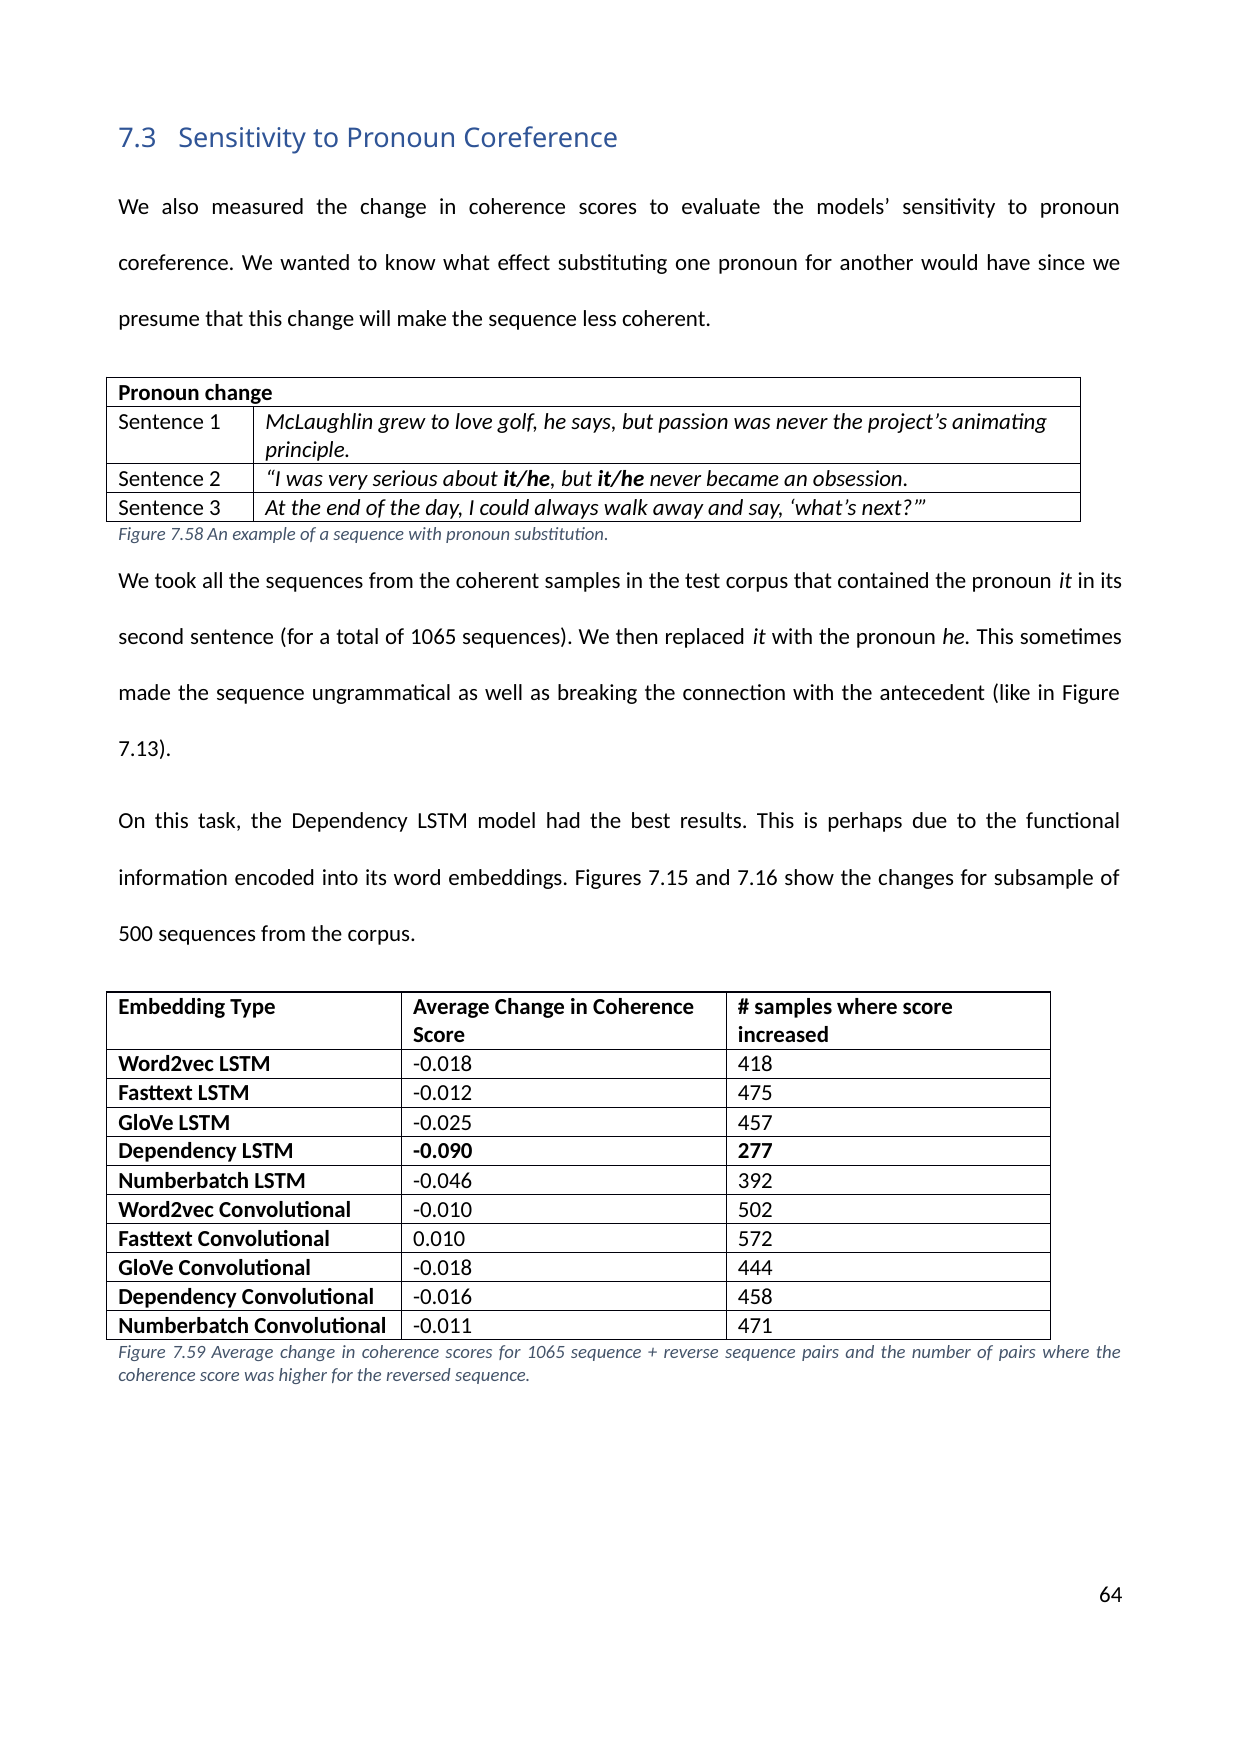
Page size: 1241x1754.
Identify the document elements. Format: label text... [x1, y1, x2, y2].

table_cell GloVe LSTM [107, 1108, 401, 1136]
table_cell Numberbatch LSTM [107, 1166, 401, 1194]
table_cell “I was very serious about it/he, but it/he never became an obsession. [254, 464, 1080, 492]
subtitle Sensitivity to Pronoun Coreference [118, 118, 1122, 155]
table_cell -0.012 [402, 1079, 726, 1107]
table_cell -0.011 [402, 1311, 726, 1339]
table_cell 277 [727, 1137, 1050, 1165]
table_cell Numberbatch Convolutional [107, 1311, 401, 1339]
table_cell Sentence 1 [107, 407, 253, 463]
table_cell -0.046 [402, 1166, 726, 1194]
table_cell -0.018 [402, 1253, 726, 1281]
text Figure 7.58 An example of a sequence with pronoun substitution. [118, 522, 1122, 545]
table_cell Fasttext Convolutional [107, 1224, 401, 1252]
table_cell -0.025 [402, 1108, 726, 1136]
table_cell Fasttext LSTM [107, 1079, 401, 1107]
table_cell 0.010 [402, 1224, 726, 1252]
table_cell 475 [727, 1079, 1050, 1107]
table_cell McLaughlin grew to love golf, he says, but passion was never the project’s animating principle. [254, 407, 1080, 463]
table_cell -0.018 [402, 1050, 726, 1077]
table_cell 392 [727, 1166, 1050, 1194]
table_header # samples where score increased [727, 993, 1050, 1048]
table_cell -0.010 [402, 1195, 726, 1223]
table_cell GloVe Convolutional [107, 1253, 401, 1281]
table_cell 471 [727, 1311, 1050, 1339]
text Figure 7.59 Average change in coherence scores for 1065 sequence + reverse sequence pairs and the number of pairs where the coherence score was higher for the reversed sequence. [118, 1340, 1122, 1386]
table_cell At the end of the day, I could always walk away and say, ‘what’s next?’” [254, 493, 1080, 521]
table_cell 444 [727, 1253, 1050, 1281]
table_header Average Change in Coherence Score [402, 993, 726, 1048]
table_cell -0.090 [402, 1137, 726, 1165]
text On this task, the Dependency LSTM model had the best results. This is perhaps due to the functional information encoded into its word embeddings. Figures 7.15 and 7.16 show the changes for subsample of 500 sequences from the corpus. [118, 807, 1122, 947]
table_cell 502 [727, 1195, 1050, 1223]
table_header Pronoun change [107, 378, 1080, 406]
table_header Embedding Type [107, 993, 401, 1048]
table_cell Sentence 2 [107, 464, 253, 492]
table_cell 418 [727, 1050, 1050, 1077]
table_cell Word2vec LSTM [107, 1050, 401, 1077]
table_cell -0.016 [402, 1282, 726, 1310]
table_cell Dependency LSTM [107, 1137, 401, 1165]
table_cell Dependency Convolutional [107, 1282, 401, 1310]
table_cell Sentence 3 [107, 493, 253, 521]
table_cell 457 [727, 1108, 1050, 1136]
table_cell 572 [727, 1224, 1050, 1252]
text We also measured the change in coherence scores to evaluate the models’ sensitivity to pronoun coreference. We wanted to know what effect substituting one pronoun for another would have since we presume that this change will make the sequence less coherent. [118, 192, 1122, 332]
text We took all the sequences from the coherent samples in the test corpus that contained the pronoun it in its second sentence (for a total of 1065 sequences). We then replaced it with the pronoun he. This sometimes made the sequence ungrammatical as well as breaking the connection with the antecedent (like in Figure 7.13). [118, 566, 1122, 762]
table_cell 458 [727, 1282, 1050, 1310]
table_cell Word2vec Convolutional [107, 1195, 401, 1223]
